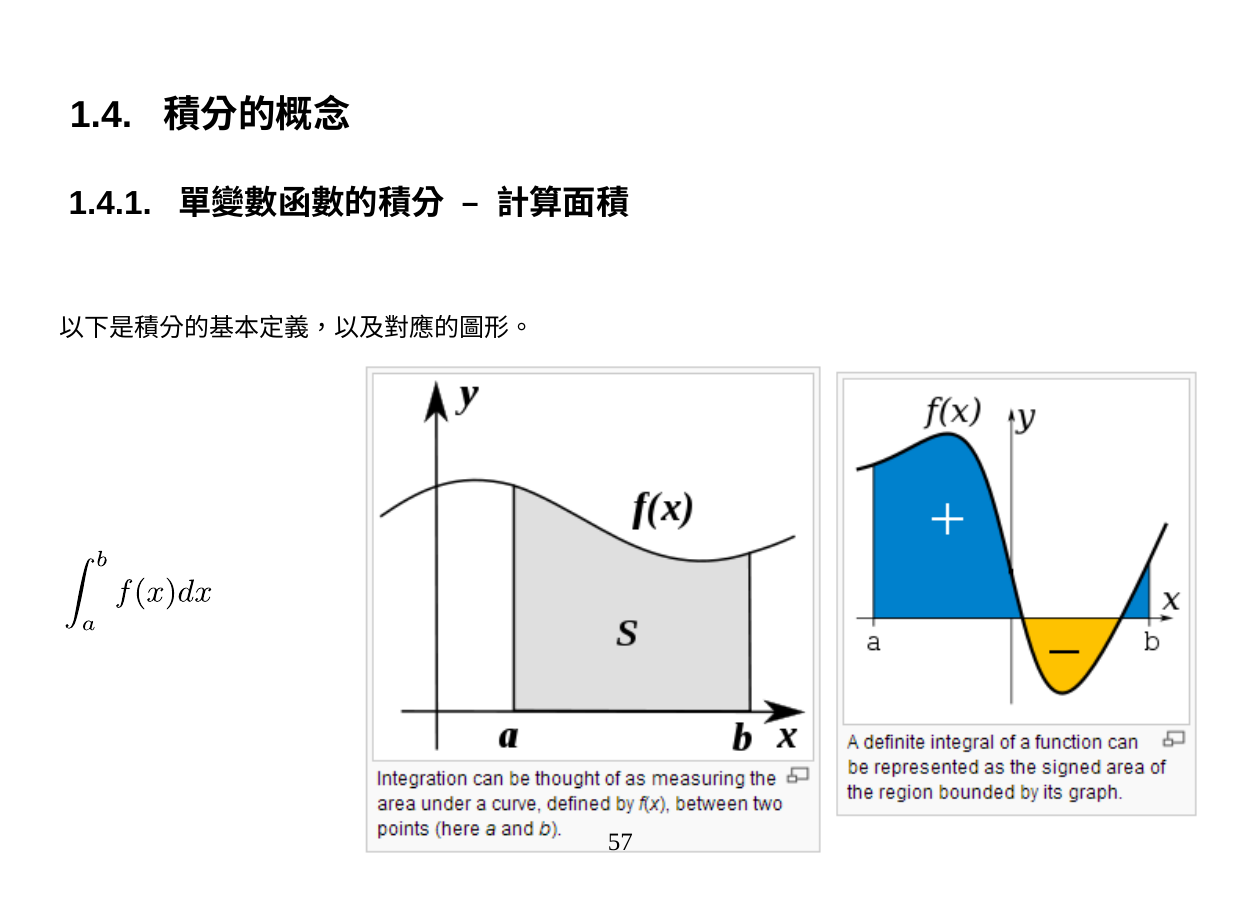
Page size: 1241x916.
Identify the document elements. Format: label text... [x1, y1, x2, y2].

subtitle 積分的概念 [59, 84, 1181, 138]
picture [835, 369, 1199, 821]
text 以下是積分的基本定義，以及對應的圖形。 [59, 308, 1181, 344]
subtitle 單變數函數的積分 – 計算面積 [59, 176, 1181, 224]
picture [363, 363, 824, 856]
